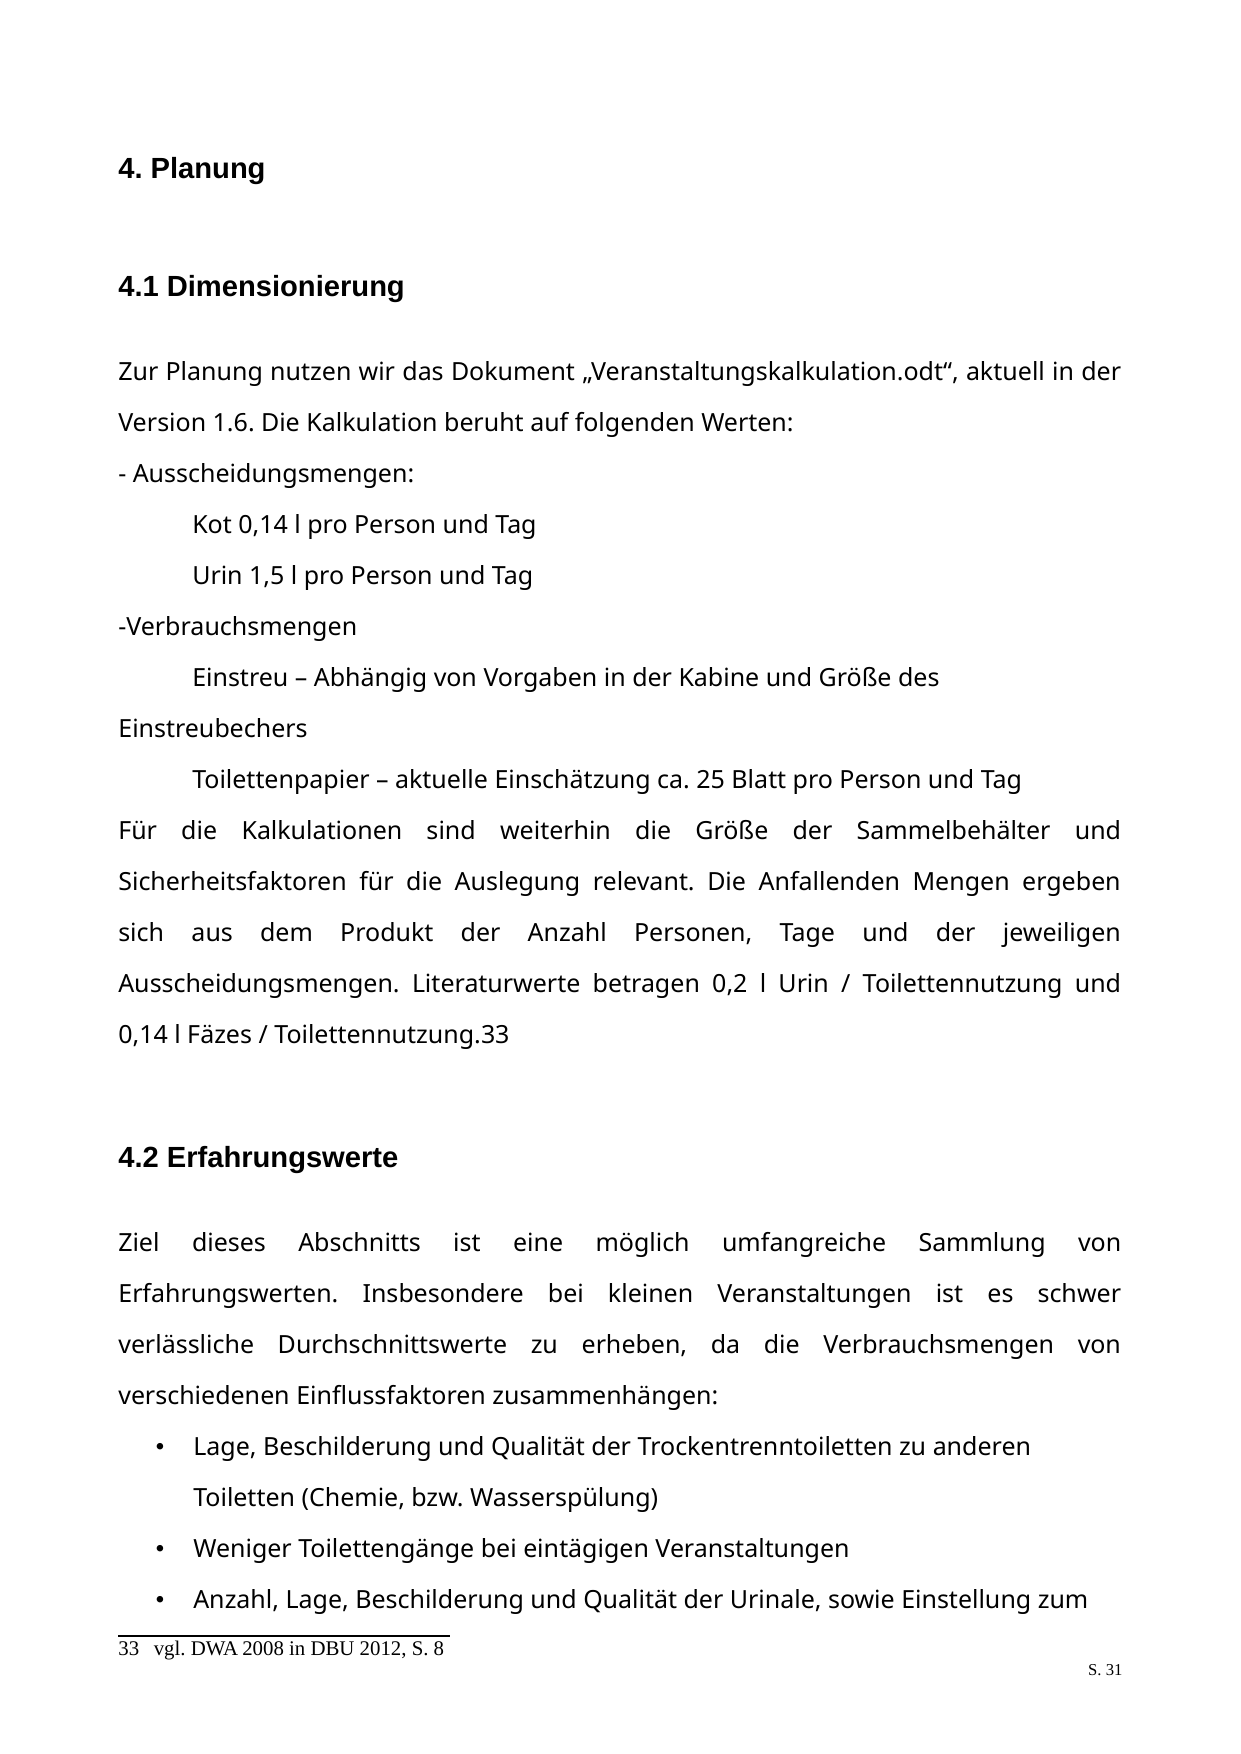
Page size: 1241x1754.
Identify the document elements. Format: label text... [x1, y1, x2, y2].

text Kot 0,14 l pro Person und Tag [118, 507, 1122, 541]
text Ziel dieses Abschnitts ist eine möglich umfangreiche Sammlung von Erfahrungswerten. Insbesondere bei kleinen Veranstaltungen ist es schwer verlässliche Durchschnittswerte zu erheben, da die Verbrauchsmengen von verschiedenen Einflussfaktoren zusammenhängen: [118, 1224, 1122, 1412]
text Zur Planung nutzen wir das Dokument „Veranstaltungskalkulation.odt“, aktuell in der Version 1.6. Die Kalkulation beruht auf folgenden Werten: [118, 353, 1122, 439]
text Einstreu – Abhängig von Vorgaben in der Kabine und Größe des Einstreubechers [118, 660, 1122, 745]
text Für die Kalkulationen sind weiterhin die Größe der Sammelbehälter und Sicherheitsfaktoren für die Auslegung relevant. Die Anfallenden Mengen ergeben sich aus dem Produkt der Anzahl Personen, Tage und der jeweiligen Ausscheidungsmengen. Literaturwerte betragen 0,2 l Urin / Toilettennutzung und 0,14 l Fäzes / Toilettennutzung. [118, 813, 1122, 1051]
subtitle 4.2 Erfahrungswerte [118, 1140, 1122, 1173]
list Weniger Toilettengänge bei eintägigen Veranstaltungen [156, 1531, 1122, 1565]
subtitle 4. Planung [118, 151, 1122, 184]
text Urin 1,5 l pro Person und Tag [118, 558, 1122, 592]
subtitle 4.1 Dimensionierung [118, 269, 1122, 302]
text -Verbrauchsmengen [118, 609, 1122, 643]
text Toilettenpapier – aktuelle Einschätzung ca. 25 Blatt pro Person und Tag [118, 762, 1122, 796]
list Lage, Beschilderung und Qualität der Trockentrenntoiletten zu anderen Toiletten (Chemie, bzw. Wasserspülung) [156, 1429, 1122, 1514]
text - Ausscheidungsmengen: [118, 456, 1122, 490]
list Anzahl, Lage, Beschilderung und Qualität der Urinale, sowie Einstellung zum [156, 1582, 1122, 1616]
text vgl. DWA 2008 in DBU 2012, S. 8 [118, 1636, 1122, 1660]
